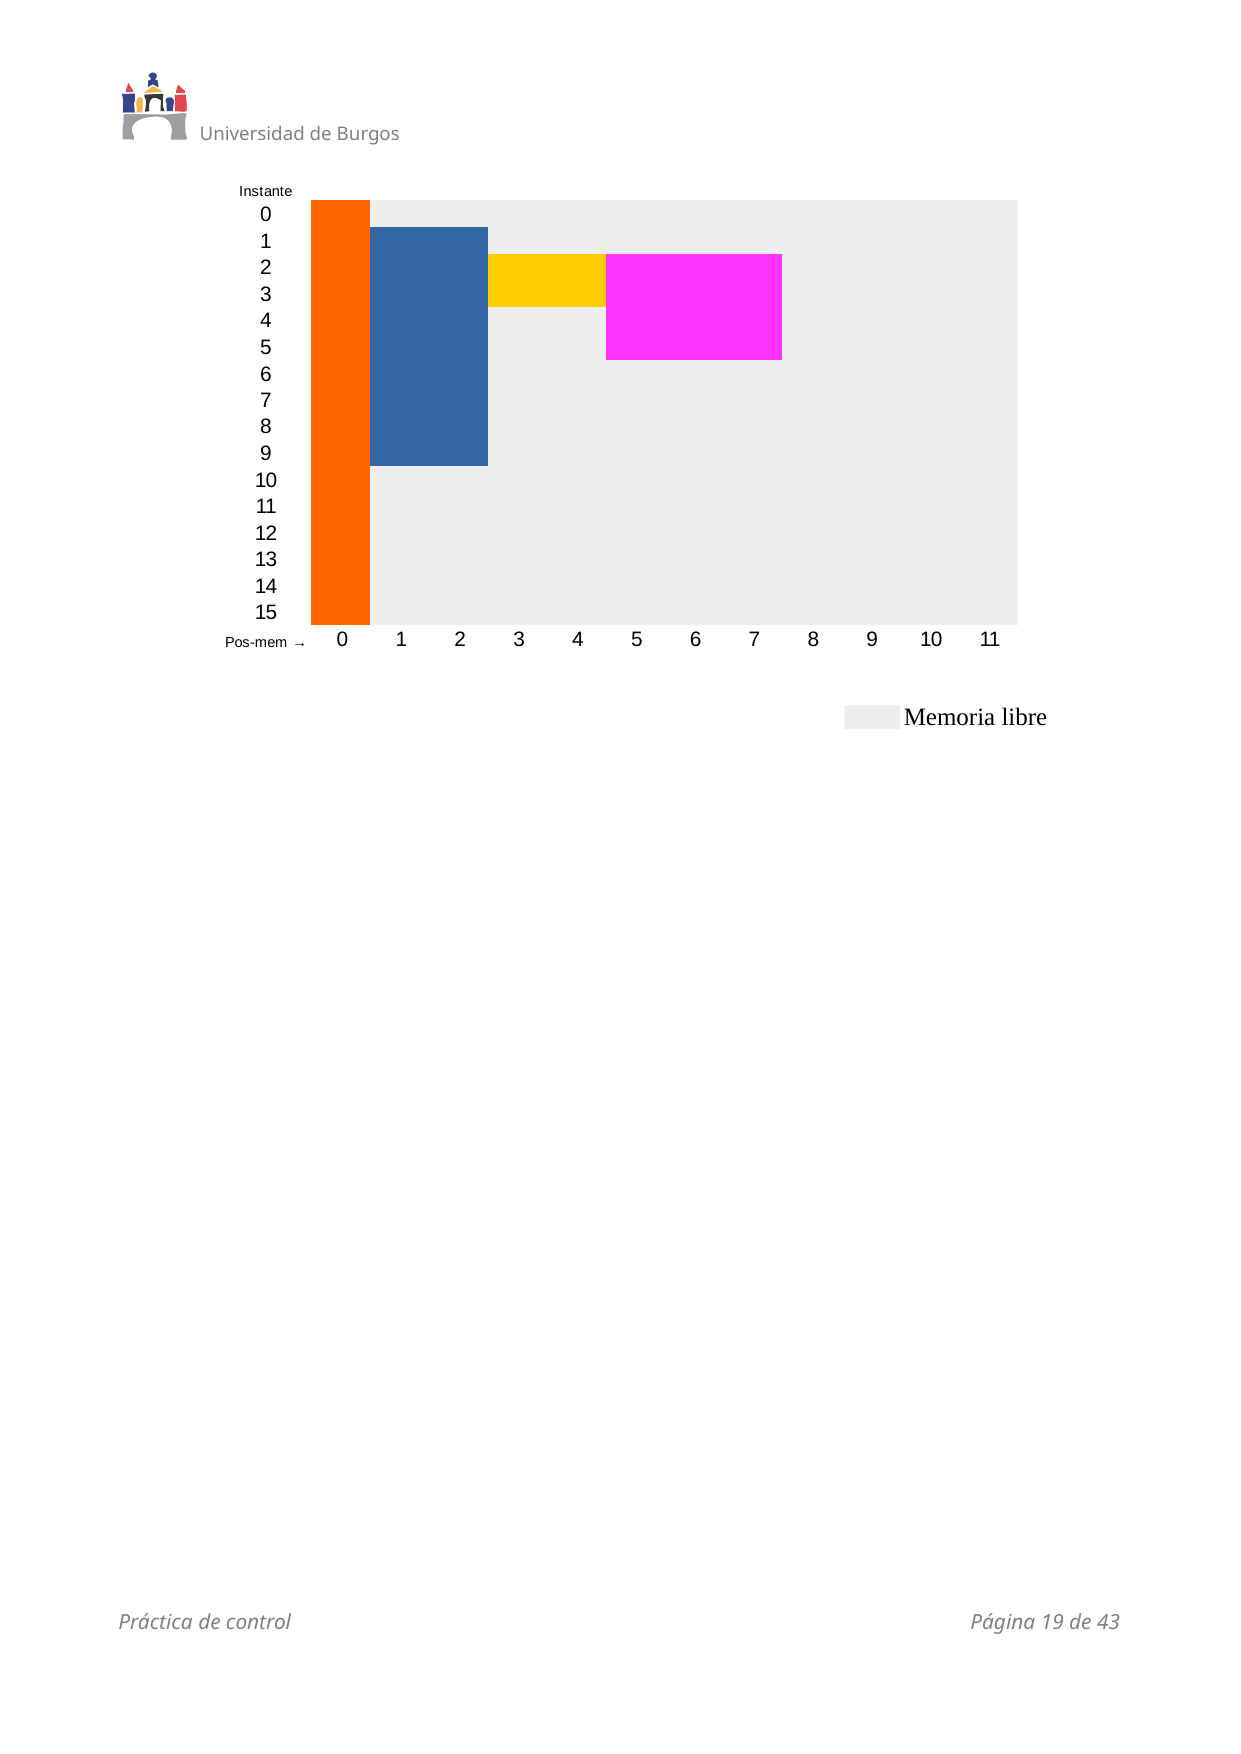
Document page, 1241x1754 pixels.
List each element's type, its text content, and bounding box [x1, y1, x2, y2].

text Memoria libre [118, 702, 1122, 732]
picture [117, 72, 189, 142]
